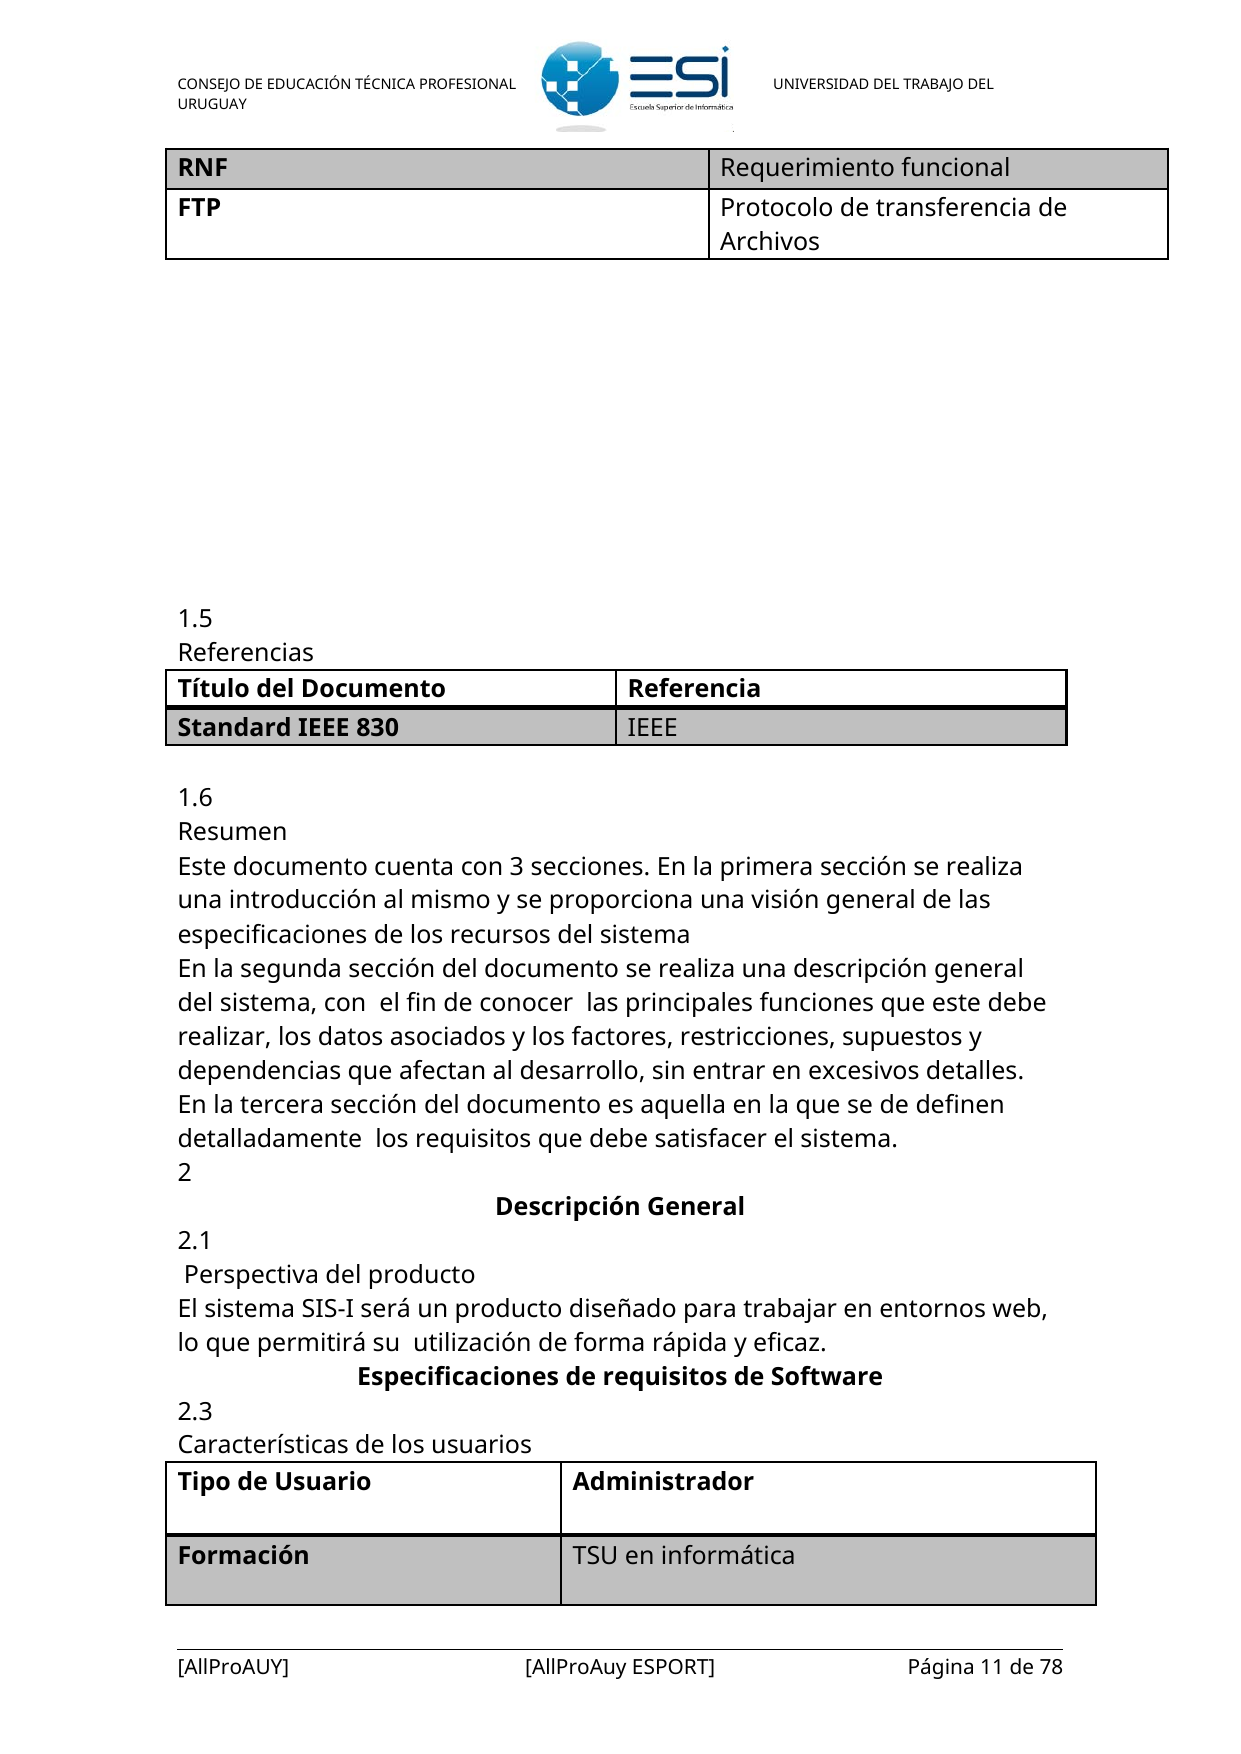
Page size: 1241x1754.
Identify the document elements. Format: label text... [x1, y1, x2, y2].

table_cell Standard IEEE 830 [167, 710, 615, 744]
text 2 [177, 1155, 1063, 1189]
text Características de los usuarios [177, 1427, 1063, 1461]
text Descripción General [177, 1189, 1063, 1223]
text 1.5 [177, 601, 1063, 635]
table_header Tipo de Usuario [167, 1463, 560, 1533]
text Referencias [177, 635, 1063, 669]
table_header Título del Documento [167, 671, 615, 705]
text Especificaciones de requisitos de Software [177, 1359, 1063, 1393]
text Perspectiva del producto [177, 1257, 1063, 1291]
table_cell Protocolo de transferencia de Archivos [710, 190, 1167, 258]
table_cell Requerimiento funcional [710, 150, 1167, 188]
table_header Administrador [562, 1463, 1095, 1533]
table_header Referencia [617, 671, 1065, 705]
text 2.1 [177, 1223, 1063, 1257]
table_cell IEEE [617, 710, 1065, 744]
text Resumen [177, 814, 1063, 848]
text 1.6 [177, 780, 1063, 814]
table_cell RNF [167, 150, 708, 188]
table_cell FTP [167, 190, 708, 258]
text Este documento cuenta con 3 secciones. En la primera sección se realiza una introducción al mismo y se proporciona una visión general de las especificaciones de los recursos del sistema [177, 848, 1063, 950]
text En la tercera sección del documento es aquella en la que se de definen detalladamente los requisitos que debe satisfacer el sistema. [177, 1087, 1063, 1155]
picture [534, 39, 734, 132]
text En la segunda sección del documento se realiza una descripción general del sistema, con el fin de conocer las principales funciones que este debe realizar, los datos asociados y los factores, restricciones, supuestos y dependencias que afectan al desarrollo, sin entrar en excesivos detalles. [177, 950, 1063, 1087]
text El sistema SIS-I será un producto diseñado para trabajar en entornos web, lo que permitirá su utilización de forma rápida y eficaz. [177, 1291, 1063, 1359]
table_cell Formación [167, 1537, 560, 1604]
table_cell TSU en informática [562, 1537, 1095, 1604]
text 2.3 [177, 1393, 1063, 1427]
